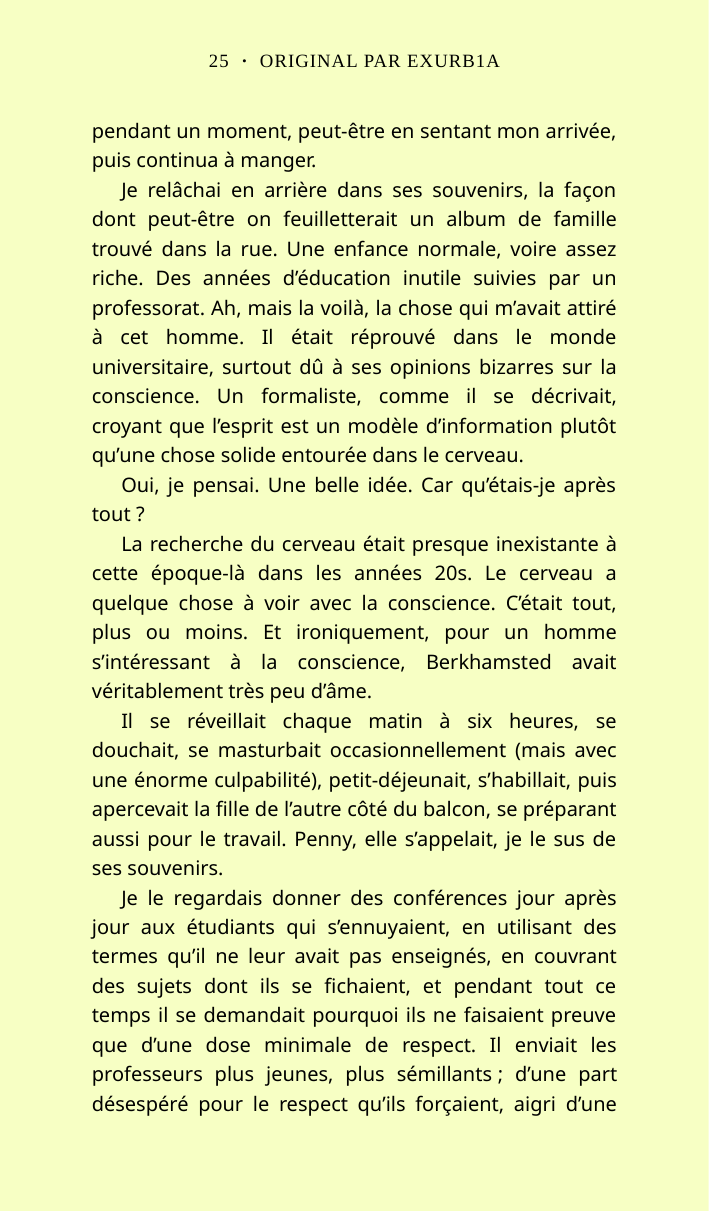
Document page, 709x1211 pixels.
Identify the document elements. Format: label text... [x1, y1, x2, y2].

text Je relâchai en arrière dans ses souvenirs, la façon dont peut-être on feuilletterait un album de famille trouvé dans la rue. Une enfance normale, voire assez riche. Des années d’éducation inutile suivies par un professorat. Ah, mais la voilà, la chose qui m’avait attiré à cet homme. Il était réprouvé dans le monde universitaire, surtout dû à ses opinions bizarres sur la conscience. Un formaliste, comme il se décrivait, croyant que l’esprit est un modèle d’information plutôt qu’une chose solide entourée dans le cerveau. [92, 174, 617, 469]
text Je le regardais donner des conférences jour après jour aux étudiants qui s’ennuyaient, en utilisant des termes qu’il ne leur avait pas enseignés, en couvrant des sujets dont ils se fichaient, et pendant tout ce temps il se demandait pourquoi ils ne faisaient preuve que d’une dose minimale de respect. Il enviait les professeurs plus jeunes, plus sémillants ; d’une part désespéré pour le respect qu’ils forçaient, aigri d’une [92, 881, 617, 1117]
text pendant un moment, peut-être en sentant mon arrivée, puis continua à manger. [92, 115, 617, 174]
text La recherche du cerveau était presque inexistante à cette époque-là dans les années 20s. Le cerveau a quelque chose à voir avec la conscience. C’était tout, plus ou moins. Et ironiquement, pour un homme s’intéressant à la conscience, Berkhamsted avait véritablement très peu d’âme. [92, 528, 617, 704]
text Oui, je pensai. Une belle idée. Car qu’étais-je après tout ? [92, 469, 617, 528]
text Il se réveillait chaque matin à six heures, se douchait, se masturbait occasionnellement (mais avec une énorme culpabilité), petit-déjeunait, s’habillait, puis apercevait la fille de l’autre côté du balcon, se préparant aussi pour le travail. Penny, elle s’appelait, je le sus de ses souvenirs. [92, 704, 617, 881]
